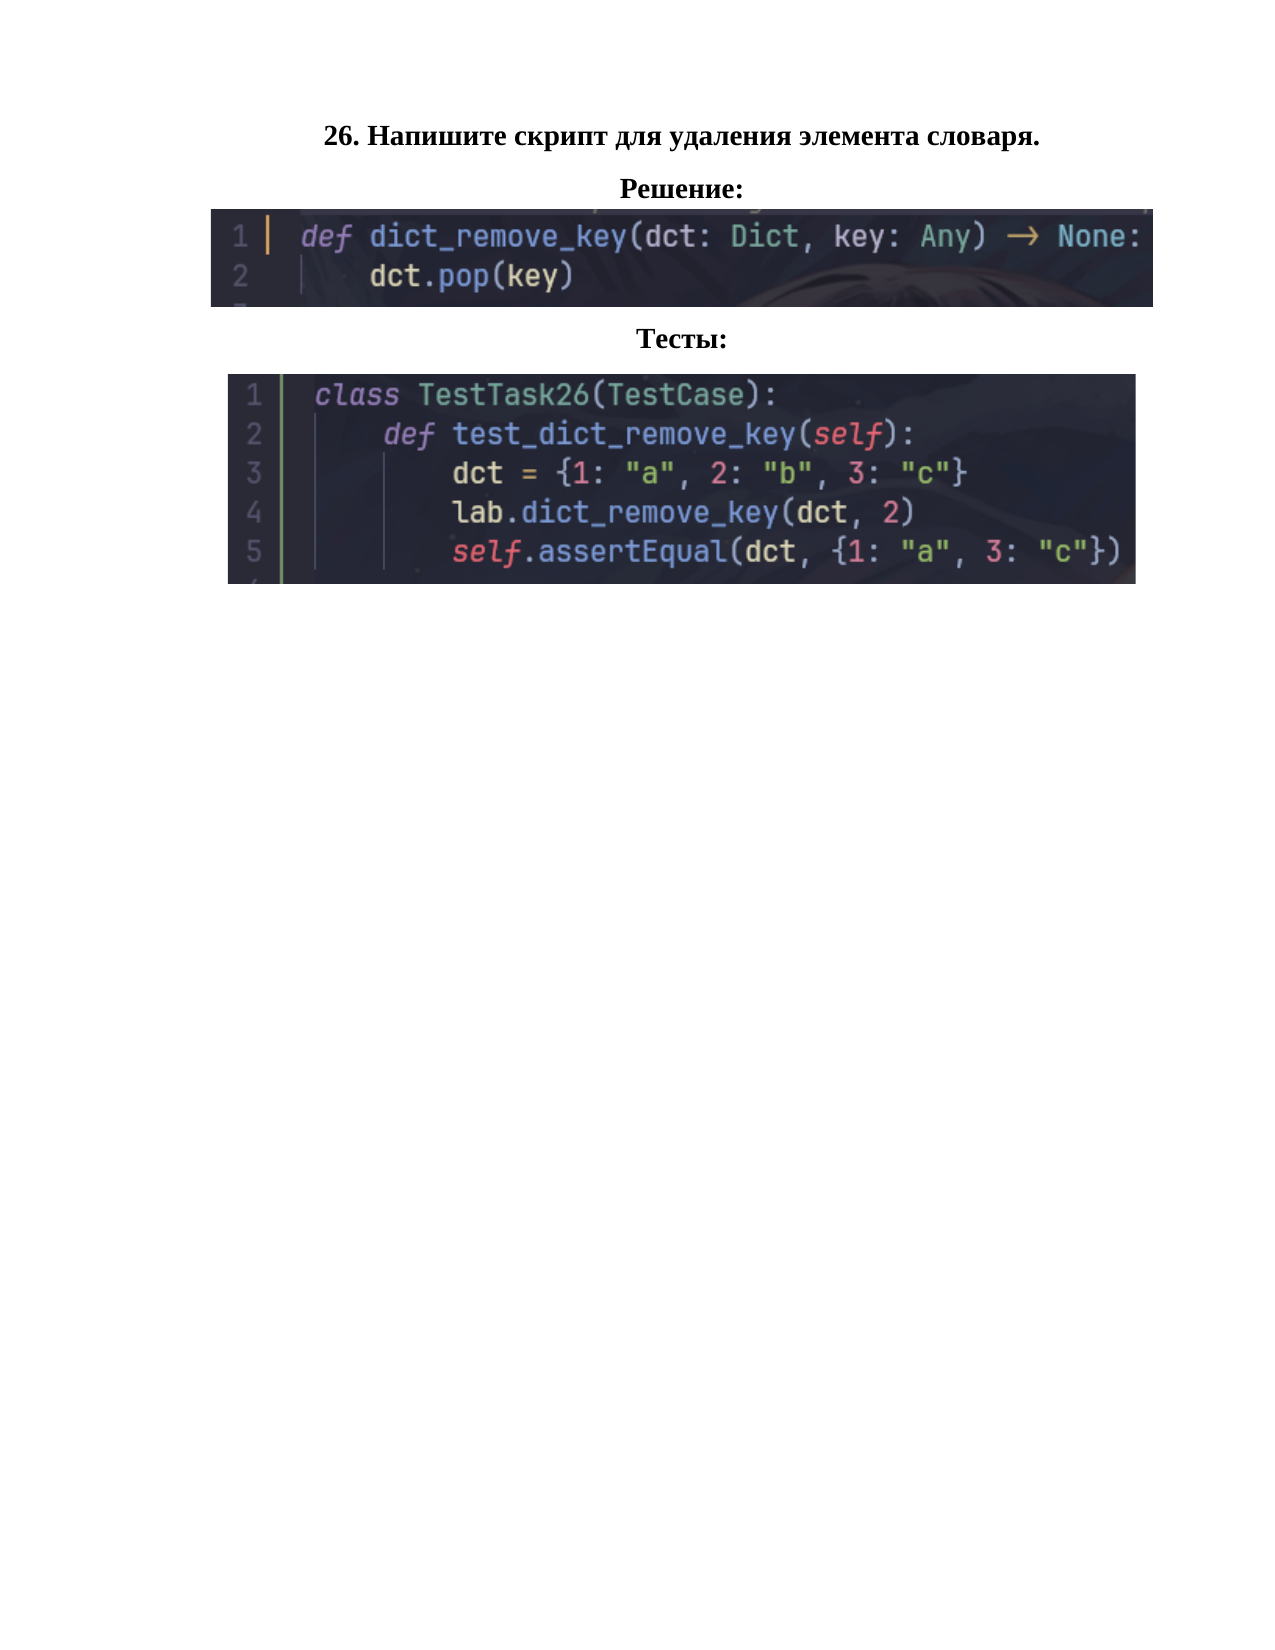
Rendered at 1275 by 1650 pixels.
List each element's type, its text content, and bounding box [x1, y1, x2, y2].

text 26. Напишите скрипт для удаления элемента словаря. [177, 118, 1186, 152]
text Тесты: [177, 263, 1186, 354]
text Решение: [177, 171, 1186, 205]
picture [210, 209, 1153, 307]
picture [227, 374, 1136, 584]
